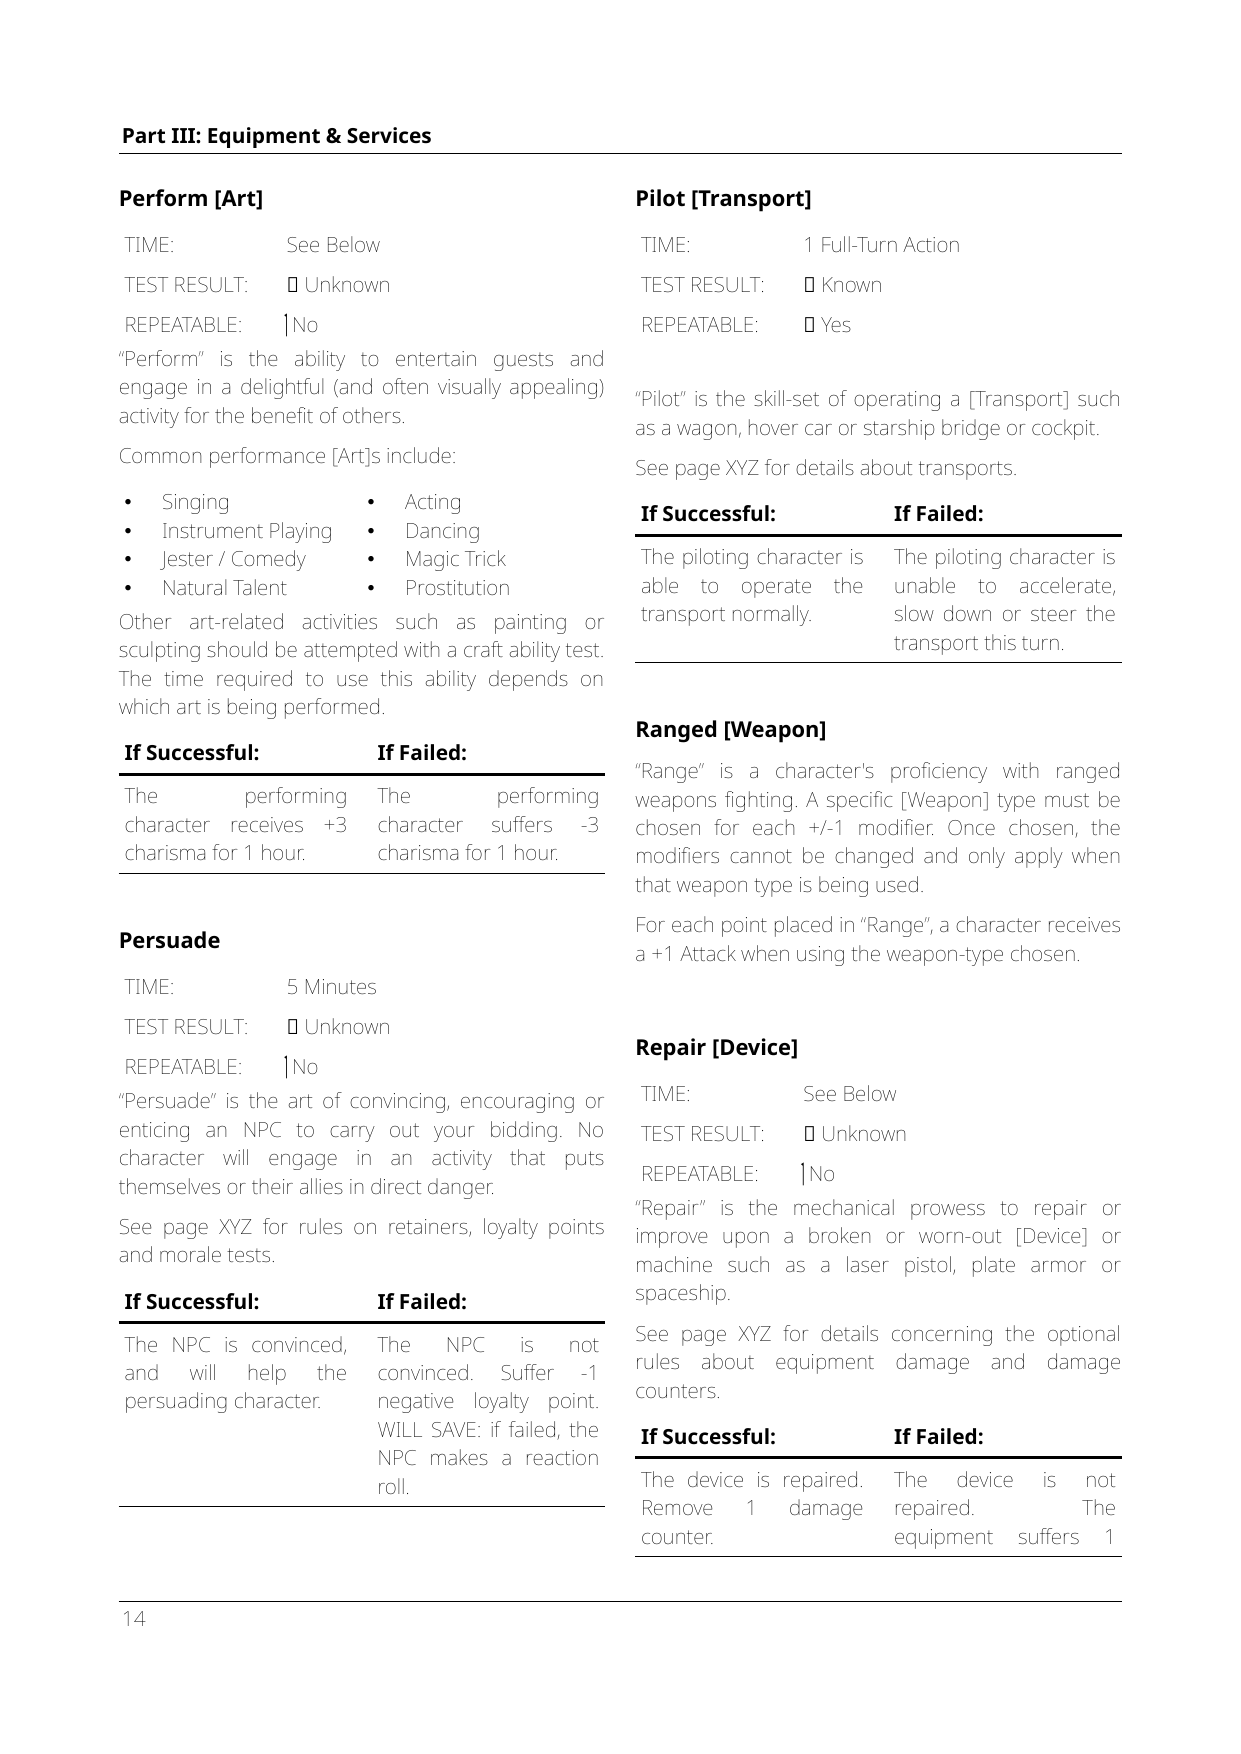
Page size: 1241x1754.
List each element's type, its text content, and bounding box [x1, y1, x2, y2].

table_cell [869, 537, 888, 662]
table_cell  Known [797, 264, 1122, 304]
table_cell The device is repaired. Remove 1 damage counter. [635, 1459, 869, 1556]
text See page XYZ for rules on retainers, loyalty points and morale tests. [118, 1212, 605, 1269]
table_header 5 Minutes [281, 967, 605, 1007]
table_header See Below [281, 224, 605, 264]
table_cell REPEATABLE: [119, 304, 281, 344]
table_cell  No [797, 1153, 1122, 1193]
table_header TIME: [635, 1074, 797, 1113]
table_cell The NPC is not convinced. Suffer -1 negative loyalty point. WILL SAVE: if failed, the NPC makes a reaction roll. [372, 1324, 605, 1506]
table_header If Failed: [372, 1281, 605, 1321]
table_cell REPEATABLE: [635, 304, 797, 344]
text “Pilot” is the skill-set of operating a [Transport] such as a wagon, hover car or starship bridge or cockpit. [635, 384, 1122, 441]
table_header If Successful: [119, 733, 353, 773]
table_cell  Unknown [281, 264, 605, 304]
table_header TIME: [119, 224, 281, 264]
table_header If Successful: [119, 1281, 353, 1321]
table_header Singing Instrument Playing Jester / Comedy Natural Talent [119, 482, 362, 607]
table_header If Successful: [635, 494, 869, 534]
table_cell The performing character receives +3 charisma for 1 hour. [119, 776, 353, 872]
table_cell TEST RESULT: [119, 1007, 281, 1047]
table_cell  Yes [797, 304, 1122, 344]
table_header TIME: [635, 224, 797, 264]
text Common performance [Art]s include: [118, 441, 605, 470]
table_cell TEST RESULT: [635, 1113, 797, 1153]
table_header If Successful: [635, 1416, 869, 1456]
text “Range” is a character's proficiency with ranged weapons fighting. A specific [Weapon] type must be chosen for each +/-1 modifier. Once chosen, the modifiers cannot be changed and only apply when that weapon type is being used. [635, 756, 1122, 898]
text Repair [Device] [635, 1032, 1122, 1061]
table_header If Failed: [372, 733, 605, 773]
text See page XYZ for details about transports. [635, 453, 1122, 482]
table_header [869, 1416, 888, 1456]
table_cell TEST RESULT: [119, 264, 281, 304]
table_cell  Unknown [797, 1113, 1122, 1153]
text “Persuade” is the art of convincing, encouraging or enticing an NPC to carry out your bidding. No character will engage in an activity that puts themselves or their allies in direct danger. [118, 1086, 605, 1200]
table_header If Failed: [888, 494, 1122, 534]
table_cell REPEATABLE: [119, 1047, 281, 1086]
table_cell [353, 1324, 372, 1506]
table_cell The piloting character is able to operate the transport normally. [635, 537, 869, 662]
text For each point placed in “Range”, a character receives a +1 Attack when using the weapon-type chosen. [635, 910, 1122, 967]
table_cell The piloting character is unable to accelerate, slow down or steer the transport this turn. [888, 537, 1122, 662]
table_cell The NPC is convinced, and will help the persuading character. [119, 1324, 353, 1506]
text “Repair” is the mechanical prowess to repair or improve upon a broken or worn-out [Device] or machine such as a laser pistol, plate armor or spaceship. [635, 1193, 1122, 1307]
table_header Acting Dancing Magic Trick Prostitution [362, 482, 605, 607]
table_cell REPEATABLE: [635, 1153, 797, 1193]
text Other art-related activities such as painting or sculpting should be attempted with a craft ability test. The time required to use this ability depends on which art is being performed. [118, 607, 605, 721]
table_cell  No [281, 304, 605, 344]
table_cell  Unknown [281, 1007, 605, 1047]
table_header TIME: [119, 967, 281, 1007]
text Pilot [Transport] [635, 183, 1122, 212]
table_cell [869, 1459, 888, 1556]
table_header [869, 494, 888, 534]
table_cell [353, 776, 372, 872]
table_header 1 Full-Turn Action [797, 224, 1122, 264]
table_cell  No [281, 1047, 605, 1086]
table_cell The device is not repaired. The equipment suffers 1 [888, 1459, 1122, 1556]
table_header If Failed: [888, 1416, 1122, 1456]
table_header [353, 733, 372, 773]
table_cell TEST RESULT: [635, 264, 797, 304]
table_header [353, 1281, 372, 1321]
table_header See Below [797, 1074, 1122, 1113]
text See page XYZ for details concerning the optional rules about equipment damage and damage counters. [635, 1319, 1122, 1404]
text Perform [Art] [118, 183, 605, 212]
text Persuade [118, 925, 605, 955]
text “Perform” is the ability to entertain guests and engage in a delightful (and often visually appealing) activity for the benefit of others. [118, 344, 605, 429]
text Ranged [Weapon] [635, 714, 1122, 744]
table_cell The performing character suffers -3 charisma for 1 hour. [372, 776, 605, 872]
